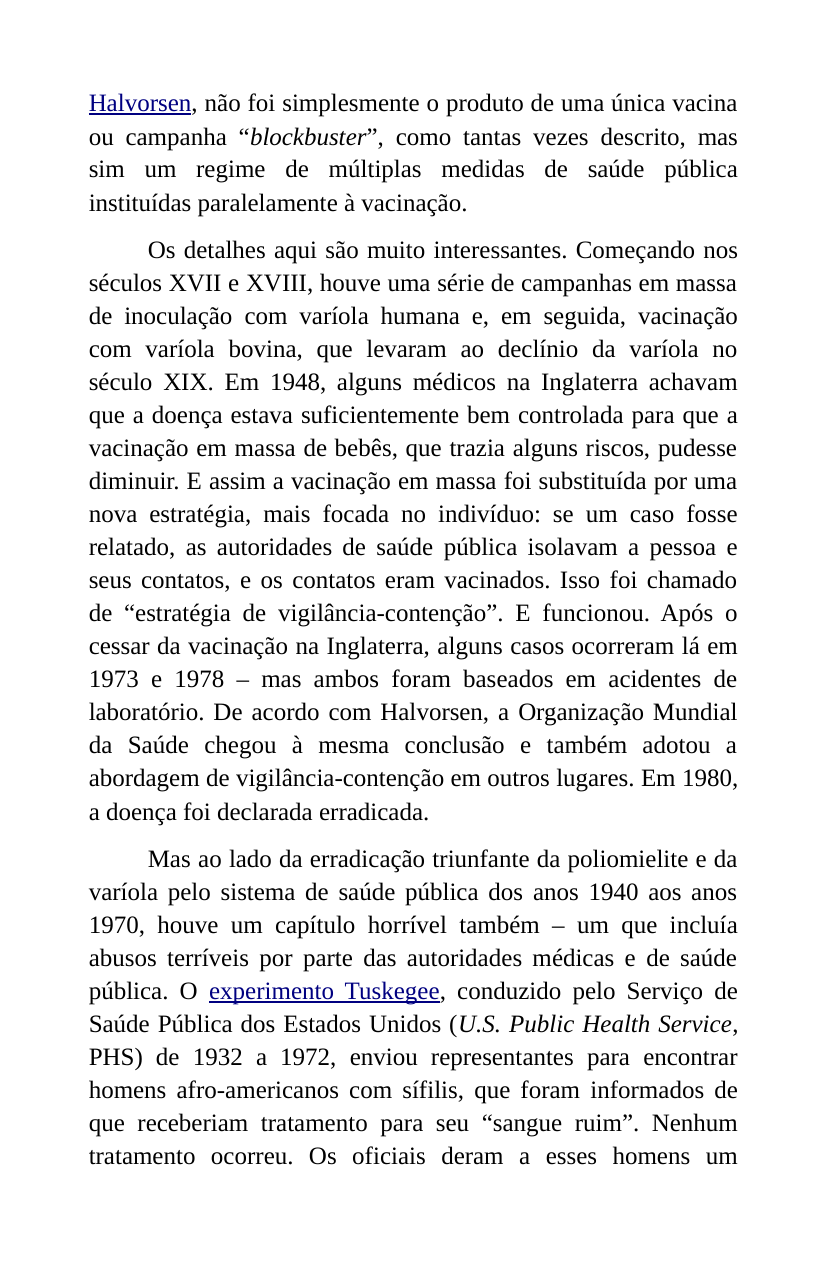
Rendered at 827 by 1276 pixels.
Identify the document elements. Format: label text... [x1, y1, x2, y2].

text Halvorsen, não foi simplesmente o produto de uma única vacina ou campanha “blockbuster”, como tantas vezes descrito, mas sim um regime de múltiplas medidas de saúde pública instituídas paralelamente à vacinação. [88, 88, 738, 216]
text Os detalhes aqui são muito interessantes. Começando nos séculos XVII e XVIII, houve uma série de campanhas em massa de inoculação com varíola humana e, em seguida, vacinação com varíola bovina, que levaram ao declínio da varíola no século XIX. Em 1948, alguns médicos na Inglaterra achavam que a doença estava suficientemente bem controlada para que a vacinação em massa de bebês, que trazia alguns riscos, pudesse diminuir. E assim a vacinação em massa foi substituída por uma nova estratégia, mais focada no indivíduo: se um caso fosse relatado, as autoridades de saúde pública isolavam a pessoa e seus contatos, e os contatos eram vacinados. Isso foi chamado de “estratégia de vigilância-contenção”. E funcionou. Após o cessar da vacinação na Inglaterra, alguns casos ocorreram lá em 1973 e 1978 – mas ambos foram baseados em acidentes de laboratório. De acordo com Halvorsen, a Organização Mundial da Saúde chegou à mesma conclusão e também adotou a abordagem de vigilância-contenção em outros lugares. Em 1980, a doença foi declarada erradicada. [88, 235, 738, 825]
text Mas ao lado da erradicação triunfante da poliomielite e da varíola pelo sistema de saúde pública dos anos 1940 aos anos 1970, houve um capítulo horrível também – um que incluía abusos terríveis por parte das autoridades médicas e de saúde pública. O experimento Tuskegee, conduzido pelo Serviço de Saúde Pública dos Estados Unidos (U.S. Public Health Service, PHS) de 1932 a 1972, enviou representantes para encontrar homens afro-americanos com sífilis, que foram informados de que receberiam tratamento para seu “sangue ruim”. Nenhum tratamento ocorreu. Os oficiais deram a esses homens um [88, 844, 738, 1170]
